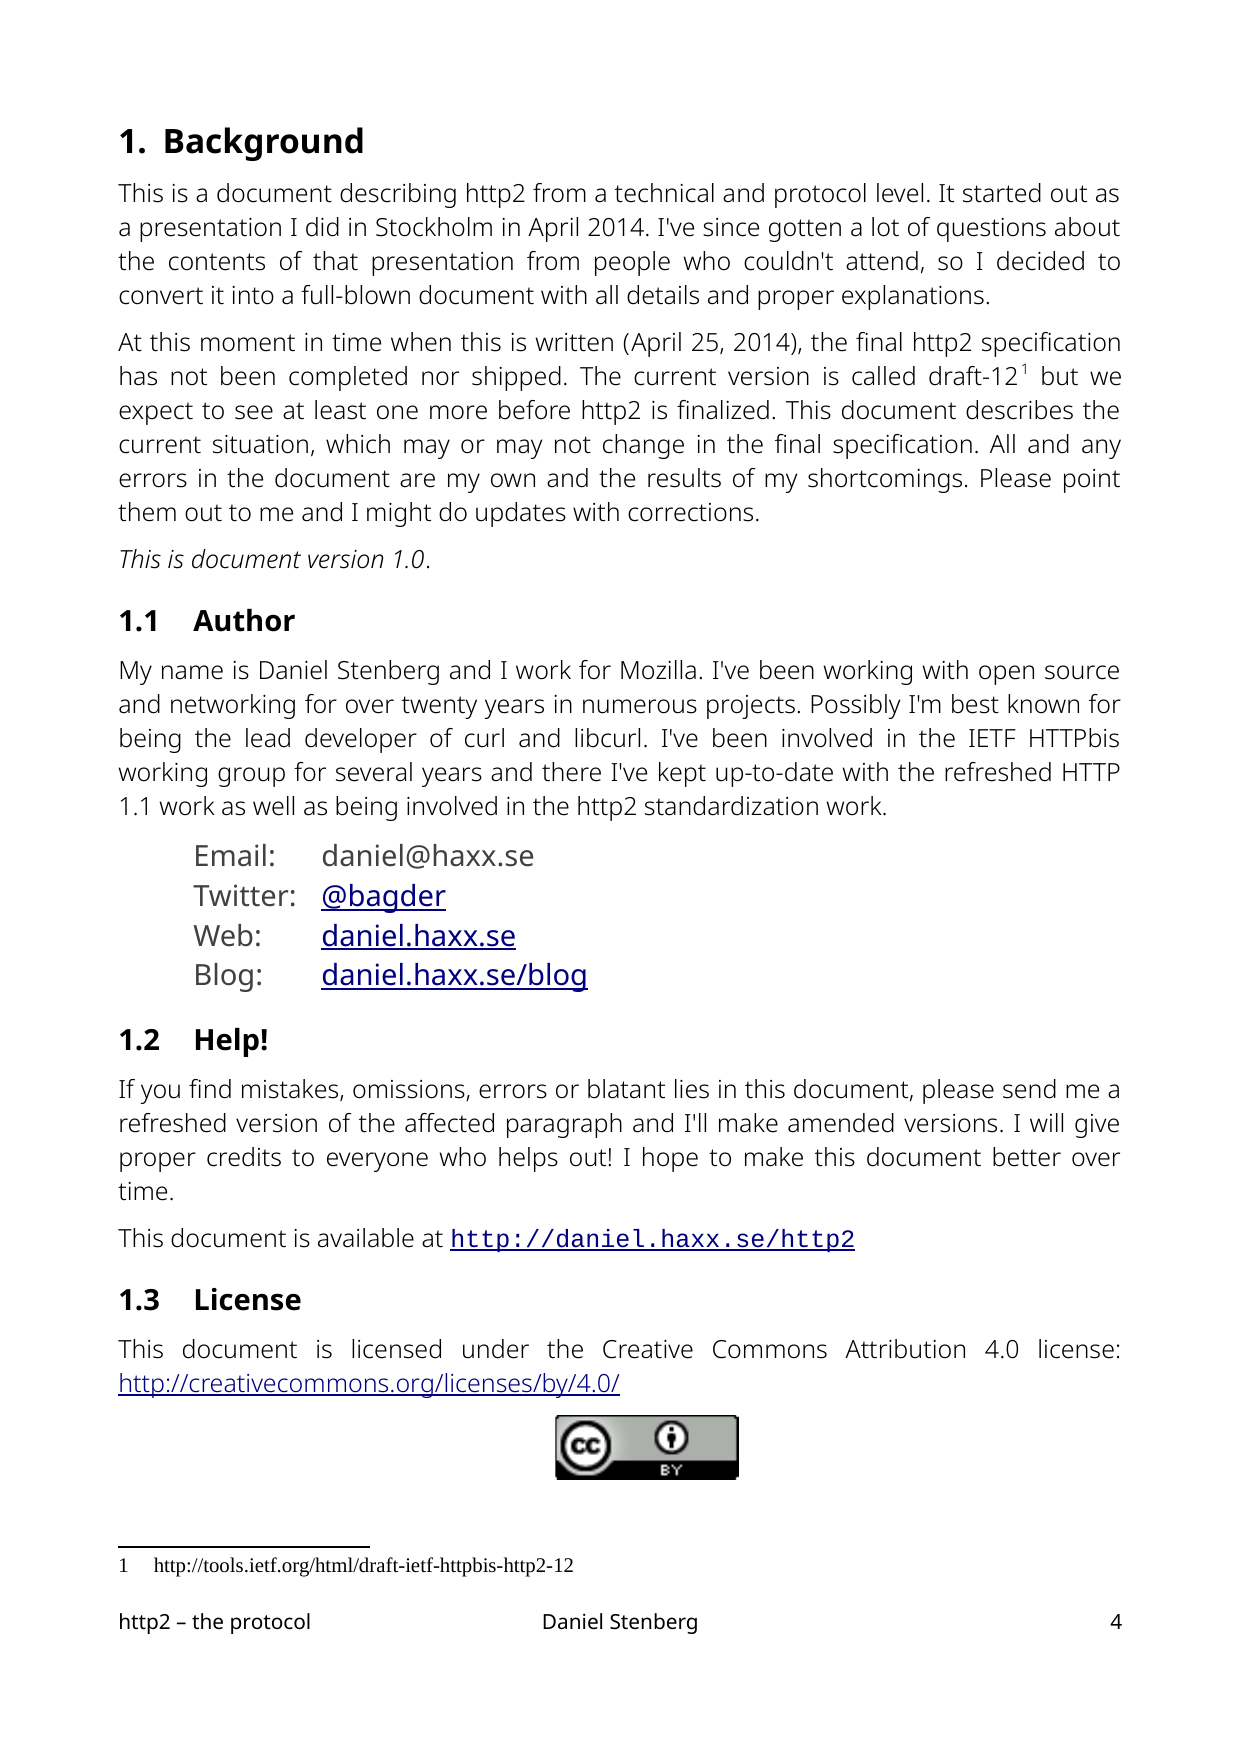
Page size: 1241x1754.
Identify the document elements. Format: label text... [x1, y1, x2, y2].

text This document is available at http://daniel.haxx.se/http2 [118, 1220, 1122, 1254]
subtitle License [118, 1279, 1122, 1319]
text This is document version 1.0. [118, 541, 1122, 576]
text This document is licensed under the Creative Commons Attribution 4.0 license: http://creativecommons.org/licenses/by/4.0/ [118, 1332, 1122, 1400]
picture [555, 1415, 739, 1480]
subtitle Author [118, 601, 1122, 640]
text Email: daniel@haxx.se [193, 836, 1122, 875]
subtitle Help! [118, 1019, 1122, 1059]
text Twitter: @bagder [193, 875, 1122, 915]
text This is a document describing http2 from a technical and protocol level. It started out as a presentation I did in Stockholm in April 2014. I've since gotten a lot of questions about the contents of that presentation from people who couldn't attend, so I decided to convert it into a full-blown document with all details and proper explanations. [118, 176, 1122, 312]
text If you find mistakes, omissions, errors or blatant lies in this document, please send me a refreshed version of the affected paragraph and I'll make amended versions. I will give proper credits to everyone who helps out! I hope to make this document better over time. [118, 1071, 1122, 1208]
text My name is Daniel Stenberg and I work for Mozilla. I've been working with open source and networking for over twenty years in numerous projects. Possibly I'm best known for being the lead developer of curl and libcurl. I've been involved in the IETF HTTPbis working group for several years and there I've kept up-to-date with the refreshed HTTP 1.1 work as well as being involved in the http2 standardization work. [118, 653, 1122, 823]
text Blog: daniel.haxx.se/blog [193, 954, 1122, 994]
text http://tools.ietf.org/html/draft-ietf-httpbis-http2-12 [118, 1553, 1122, 1577]
text At this moment in time when this is written (April 25, 2014), the final http2 specification has not been completed nor shipped. The current version is called draft-12 but we expect to see at least one more before http2 is finalized. This document describes the current situation, which may or may not change in the final specification. All and any errors in the document are my own and the results of my shortcomings. Please point them out to me and I might do updates with corrections. [118, 324, 1122, 529]
subtitle Background [118, 118, 1122, 164]
text Web: daniel.haxx.se [193, 915, 1122, 954]
